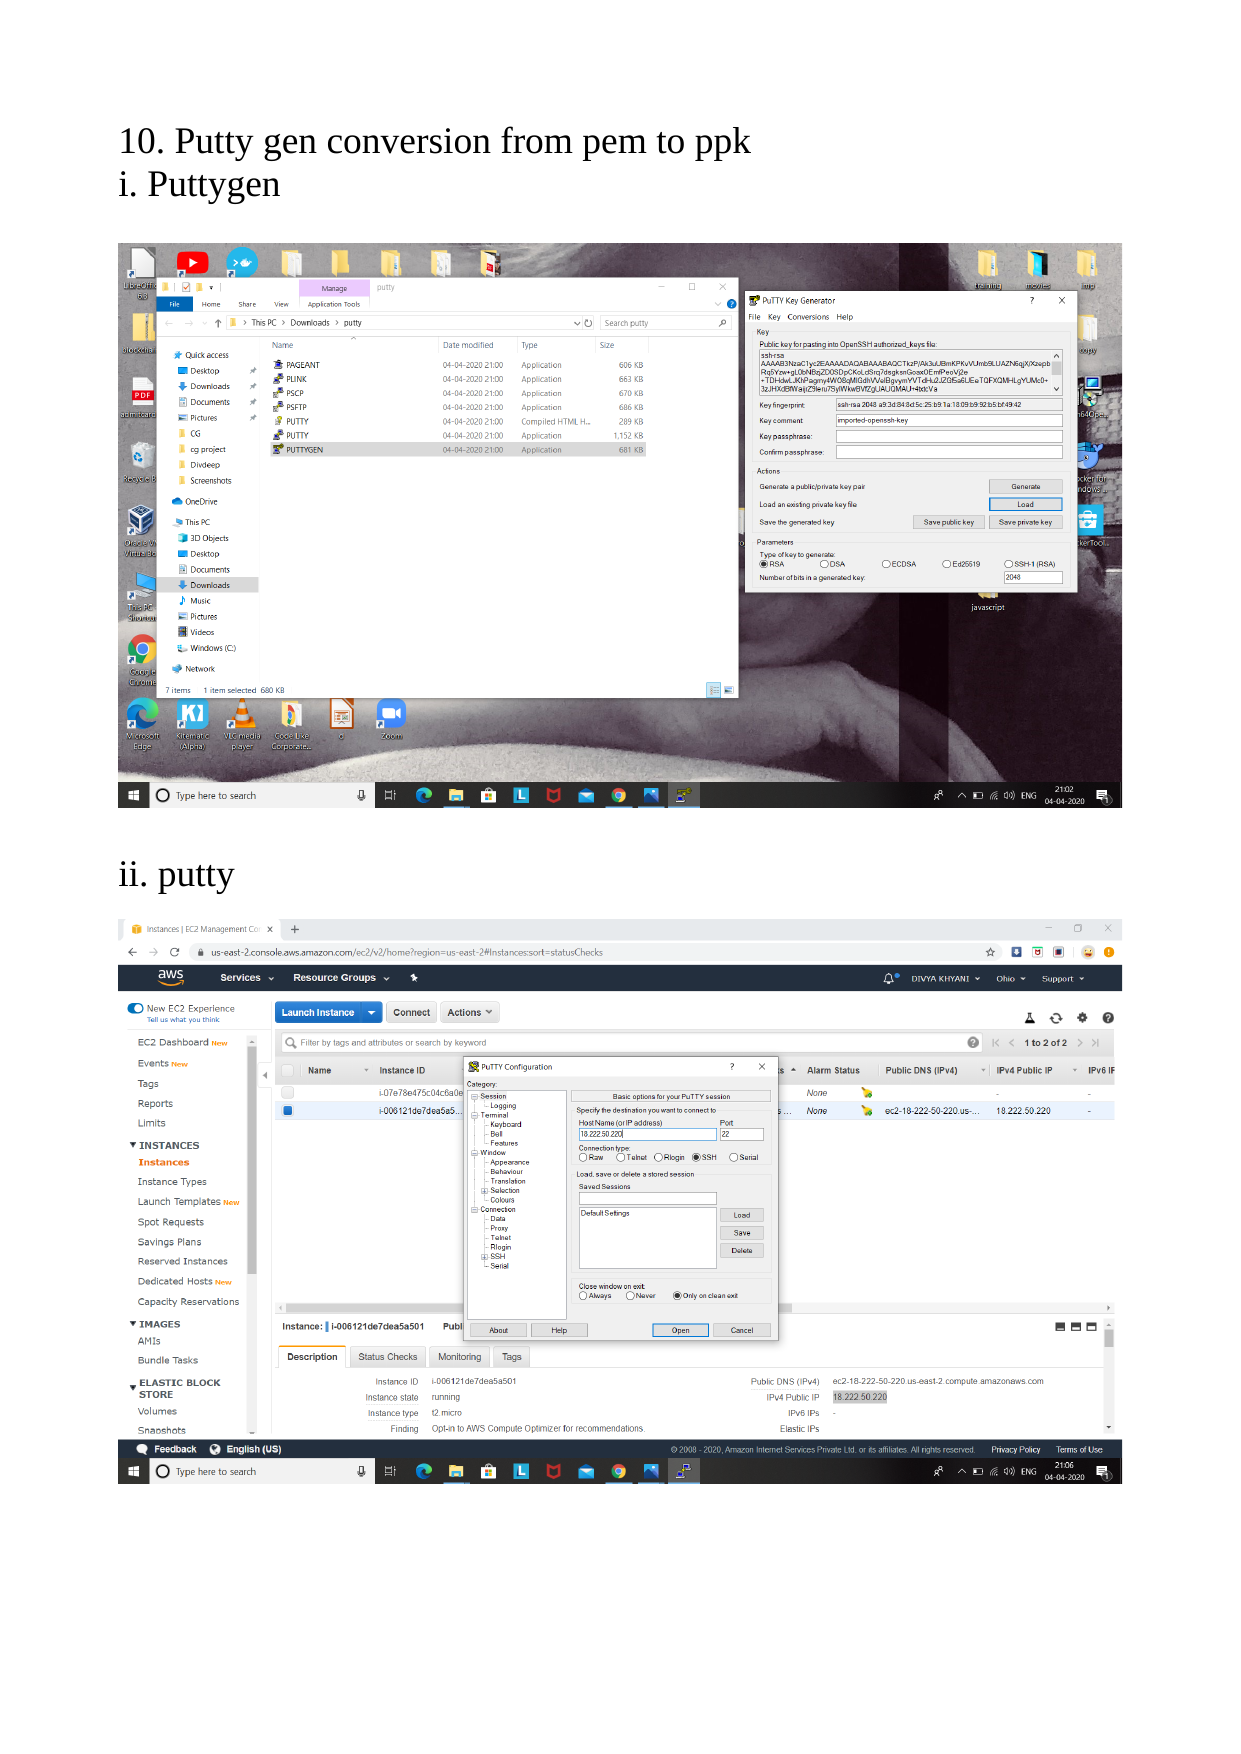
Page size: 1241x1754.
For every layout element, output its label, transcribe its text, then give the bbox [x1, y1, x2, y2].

text i. Puttygen [118, 161, 1122, 204]
picture [118, 919, 1123, 1484]
text ii. putty [118, 851, 1122, 894]
text 10. Putty gen conversion from pem to ppk [118, 118, 1122, 161]
picture [118, 243, 1123, 808]
